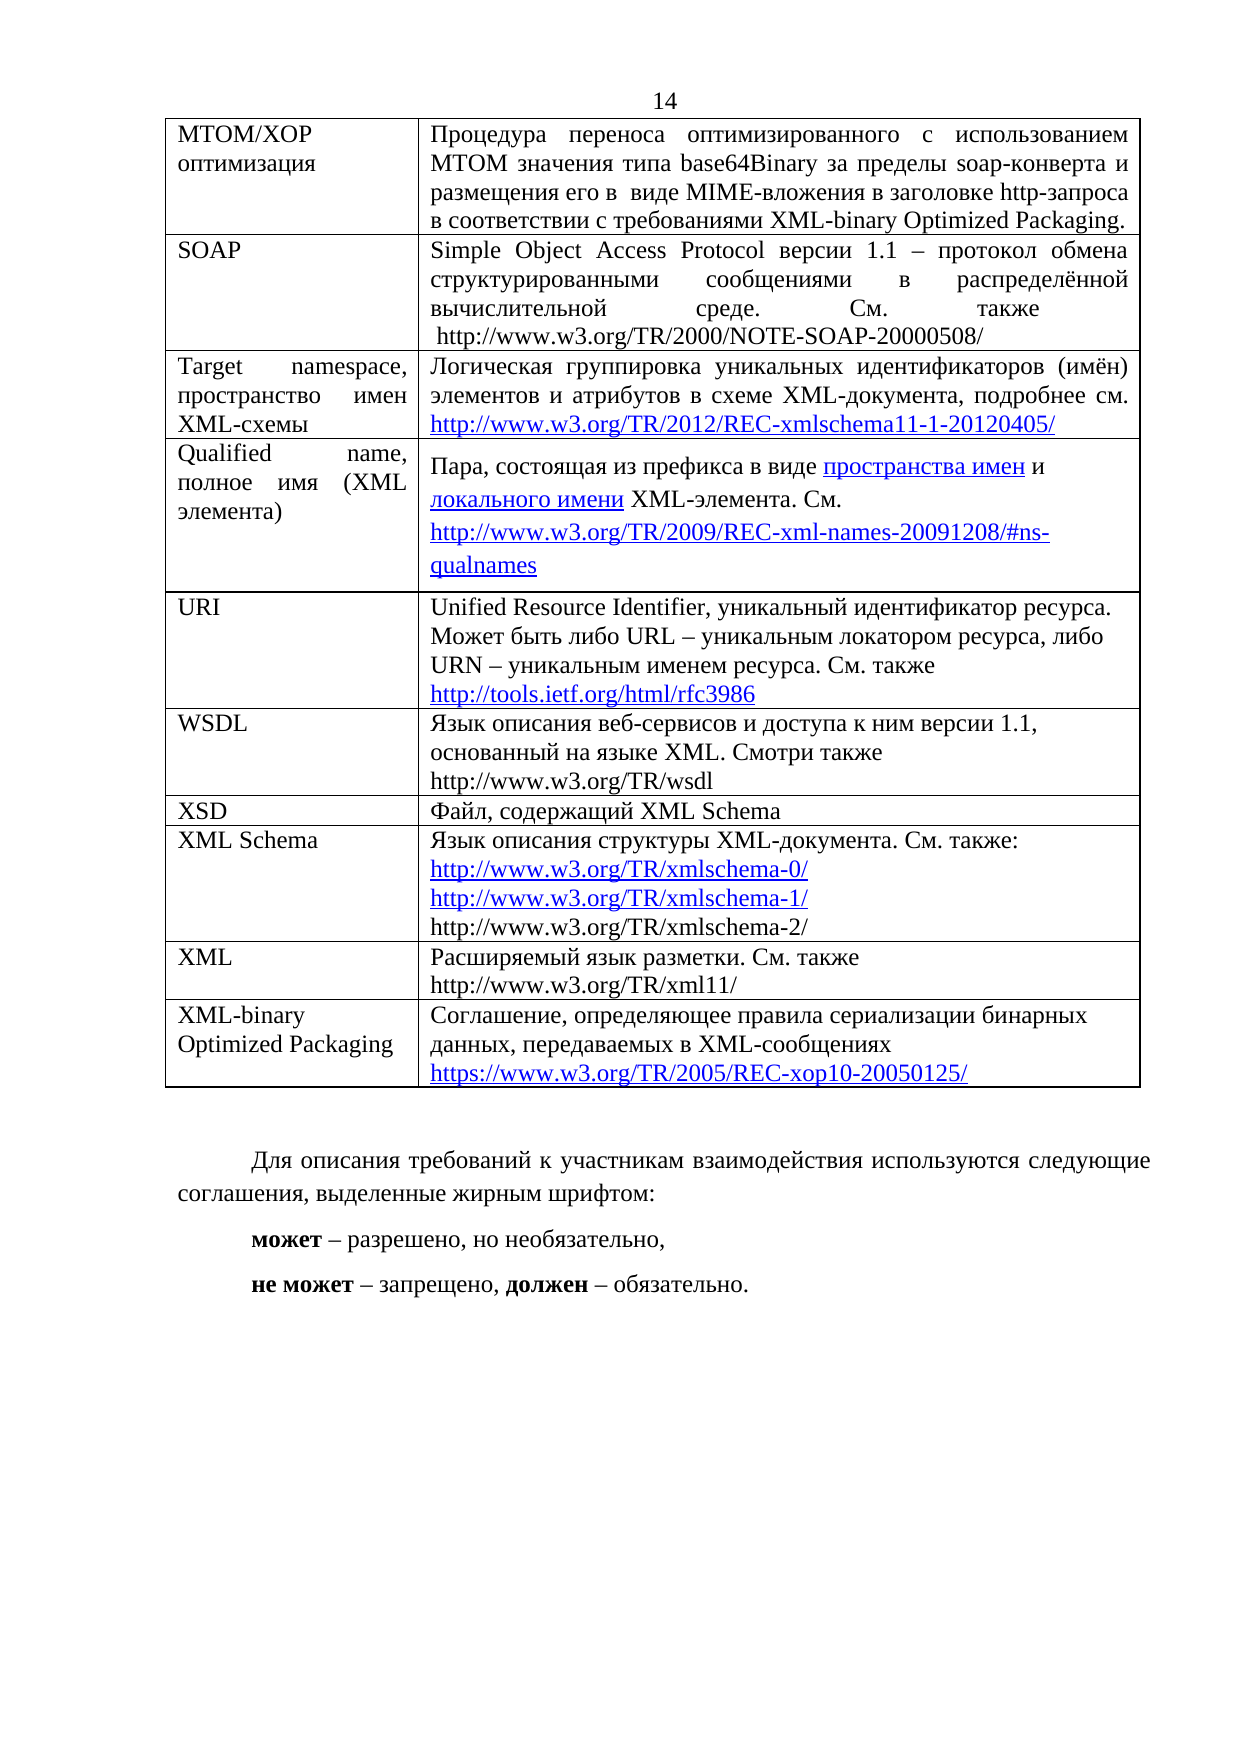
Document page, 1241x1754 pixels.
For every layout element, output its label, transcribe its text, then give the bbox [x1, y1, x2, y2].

table_cell SOAP [166, 235, 418, 350]
text может – разрешено, но необязательно, [177, 1224, 1152, 1253]
table_cell Target namespace, пространство имен XML-схемы [166, 351, 418, 437]
table_cell XML-binary Optimized Packaging [166, 1000, 418, 1086]
table_cell WSDL [166, 709, 418, 795]
table_cell Qualified name, полное имя (XML элемента) [166, 439, 418, 591]
table_cell XML [166, 942, 418, 999]
table_cell Язык описания структуры XML-документа. См. также: http://www.w3.org/TR/xmlschema-0/ http://www.w3.org/TR/xmlschema-1/ http://www.w3.org/TR/xmlschema-2/ [419, 826, 1139, 941]
table_cell XML Schema [166, 826, 418, 941]
table_cell Расширяемый язык разметки. См. также http://www.w3.org/TR/xml11/ [419, 942, 1139, 999]
table_cell Пара, состоящая из префикса в виде пространства имен и локального имени XML-элемента. См. http://www.w3.org/TR/2009/REC-xml-names-20091208/#ns-qualnames [419, 439, 1139, 591]
table_cell Unified Resource Identifier, уникальный идентификатор ресурса. Может быть либо URL – уникальным локатором ресурса, либо URN – уникальным именем ресурса. См. также http://tools.ietf.org/html/rfc3986 [419, 593, 1139, 707]
text не может – запрещено, должен – обязательно. [177, 1269, 1152, 1298]
table_cell URI [166, 593, 418, 707]
table_cell Процедура переноса оптимизированного с использованием MTOM значения типа base64Binary за пределы soap-конверта и размещения его в виде MIME-вложения в заголовке http-запроса в соответствии с требованиями XML-binary Optimized Packaging. [419, 119, 1139, 234]
table_cell XSD [166, 796, 418, 824]
table_cell Соглашение, определяющее правила сериализации бинарных данных, передаваемых в XML-сообщениях https://www.w3.org/TR/2005/REC-xop10-20050125/ [419, 1000, 1139, 1086]
table_cell Язык описания веб-сервисов и доступа к ним версии 1.1, основанный на языке XML. Смотри также http://www.w3.org/TR/wsdl [419, 709, 1139, 795]
table_cell Simple Object Access Protocol версии 1.1 – протокол обмена структурированными сообщениями в распределённой вычислительной среде. См. также http://www.w3.org/TR/2000/NOTE-SOAP-20000508/ [419, 235, 1139, 350]
text Для описания требований к участникам взаимодействия используются следующие соглашения, выделенные жирным шрифтом: [177, 1145, 1152, 1207]
table_cell Логическая группировка уникальных идентификаторов (имён) элементов и атрибутов в схеме XML-документа, подробнее см. http://www.w3.org/TR/2012/REC-xmlschema11-1-20120405/ [419, 351, 1139, 437]
table_cell Файл, содержащий XML Schema [419, 796, 1139, 824]
table_cell MTOM/XOP оптимизация [166, 119, 418, 234]
